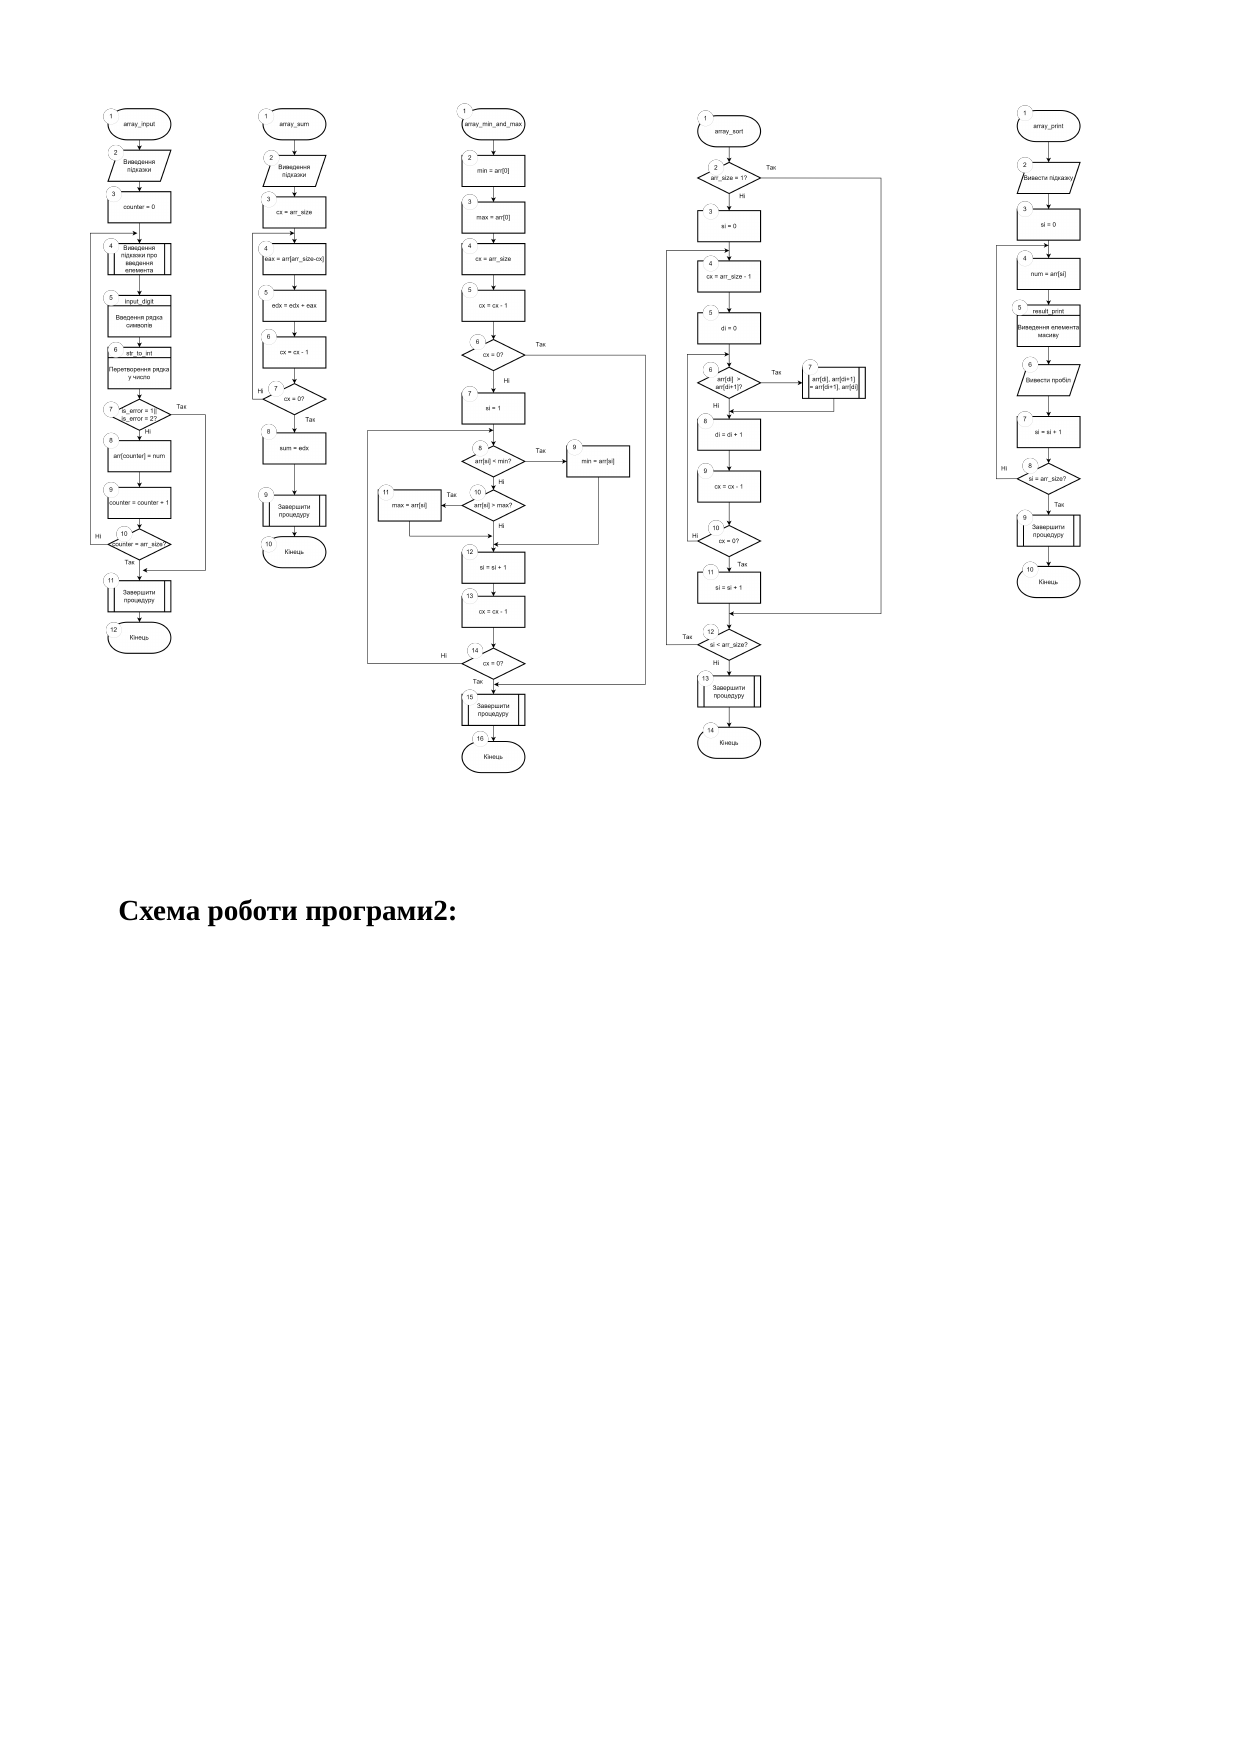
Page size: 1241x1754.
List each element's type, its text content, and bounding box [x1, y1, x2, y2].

picture [81, 99, 1086, 778]
text Схема роботи програми2: [118, 893, 1122, 926]
